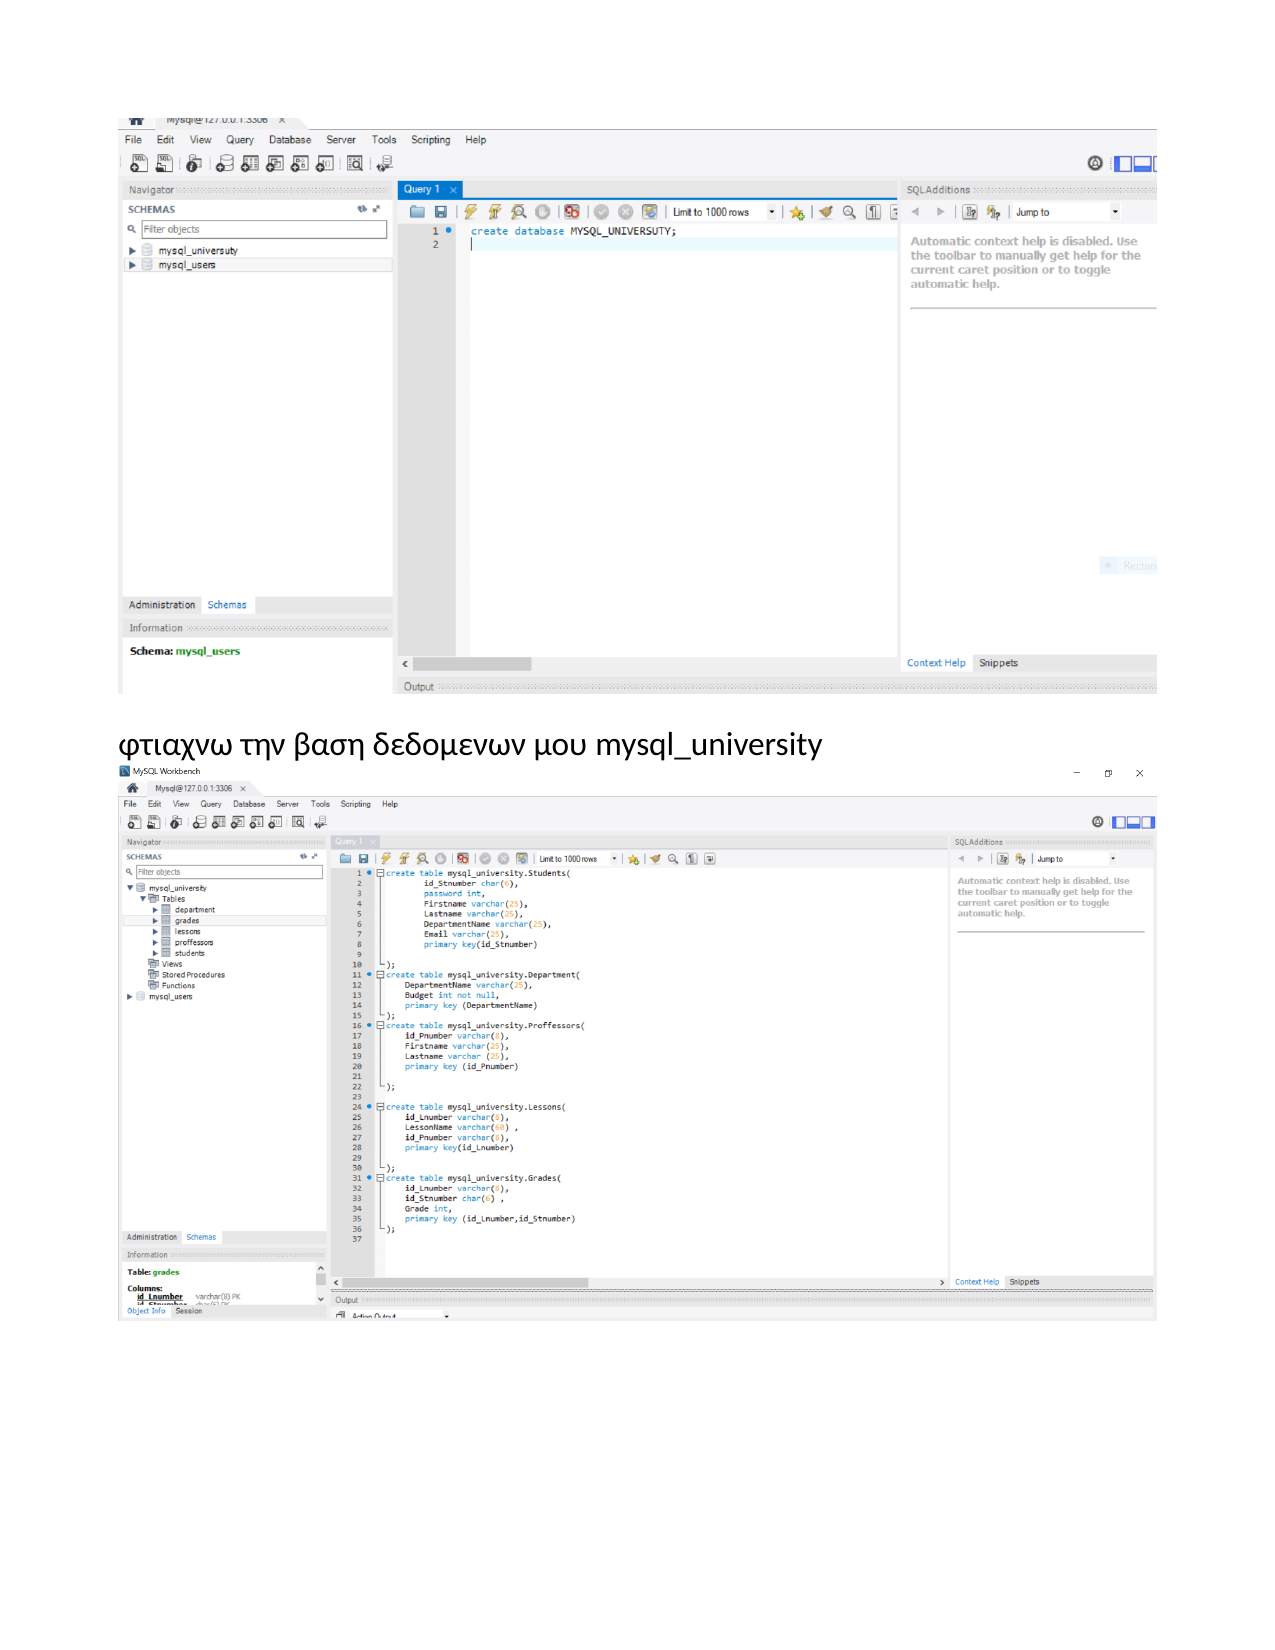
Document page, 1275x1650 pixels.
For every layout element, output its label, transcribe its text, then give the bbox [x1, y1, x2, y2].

text φτιαχνω την βαση δεδομενων μου mysql_university [118, 723, 1157, 763]
picture [118, 118, 1157, 694]
picture [118, 763, 1157, 1321]
